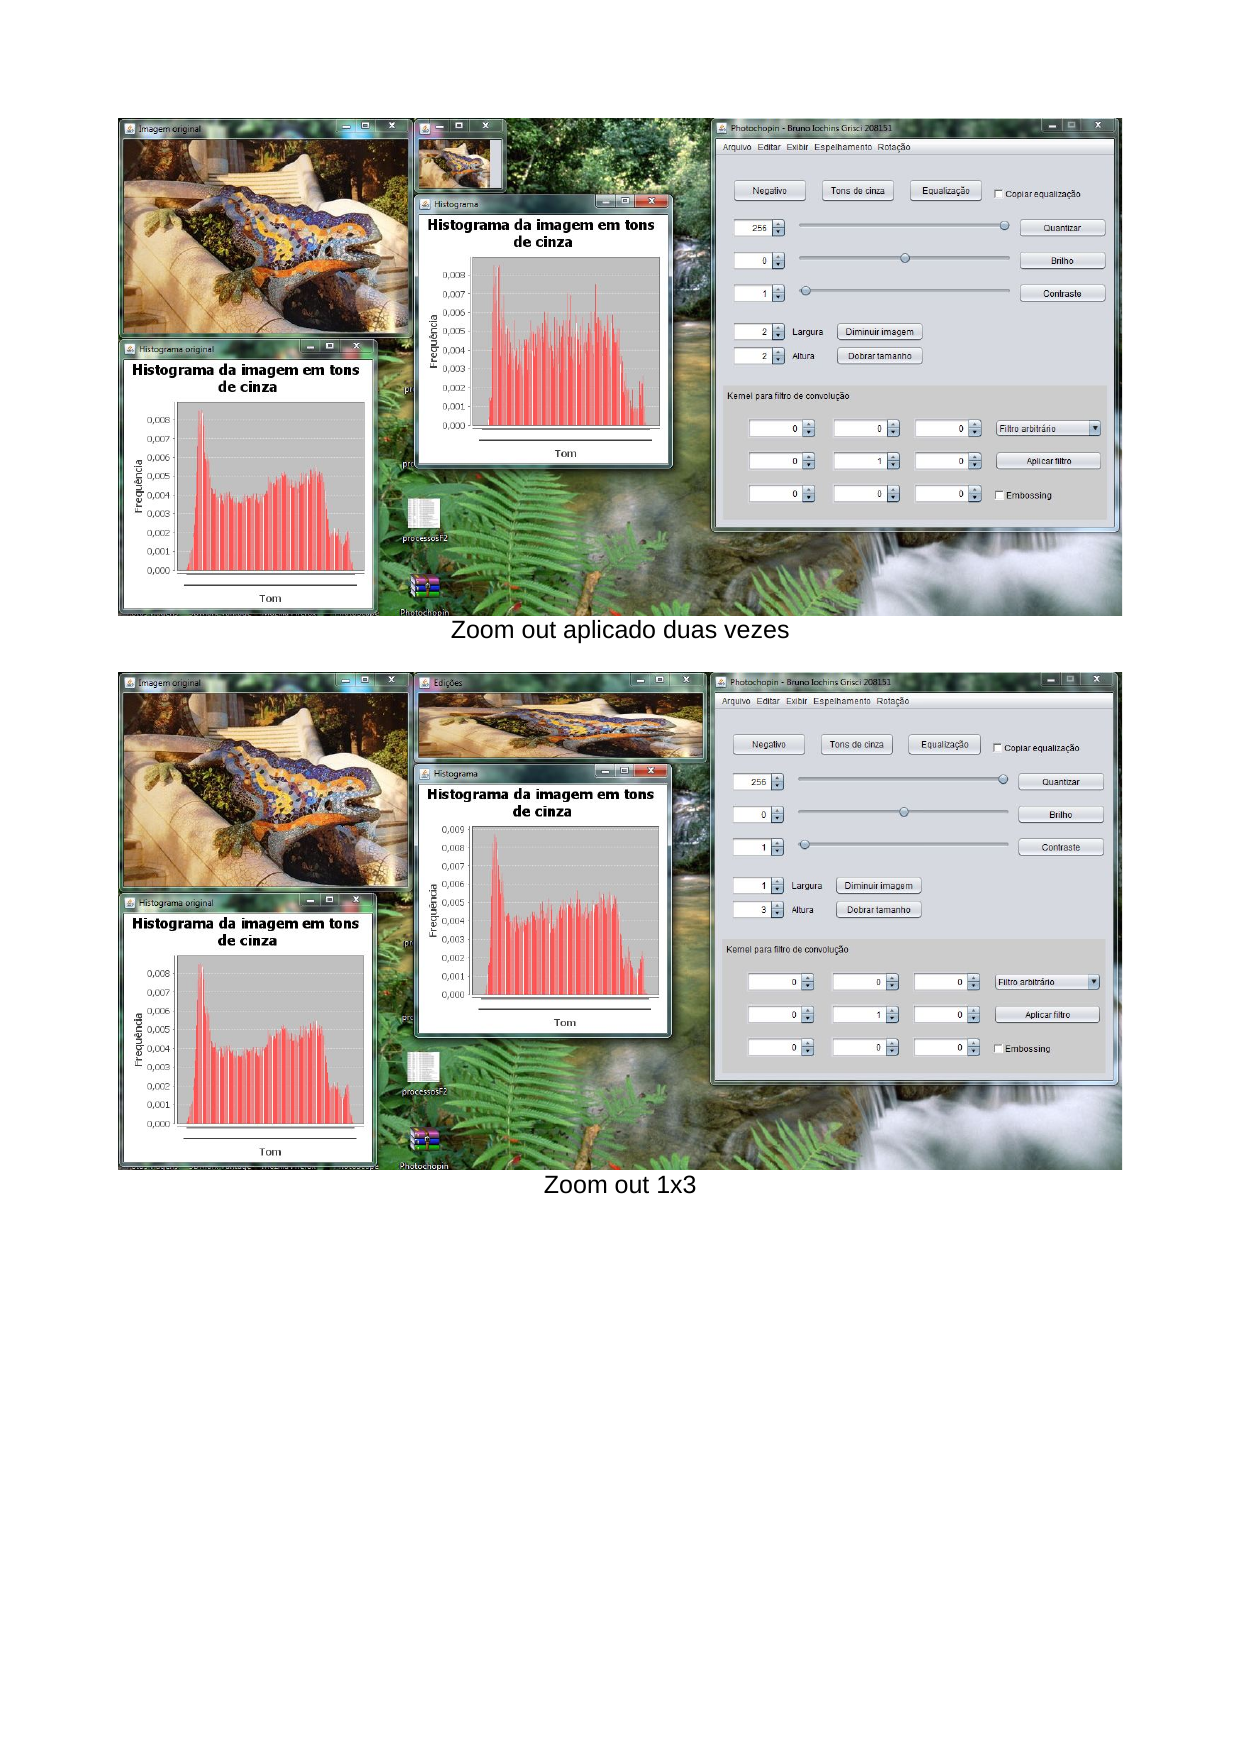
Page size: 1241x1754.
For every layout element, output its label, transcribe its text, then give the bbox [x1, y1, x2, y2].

text Zoom out 1x3 [118, 1170, 1122, 1198]
picture [118, 118, 1123, 616]
picture [118, 672, 1123, 1170]
text Zoom out aplicado duas vezes [118, 616, 1122, 644]
